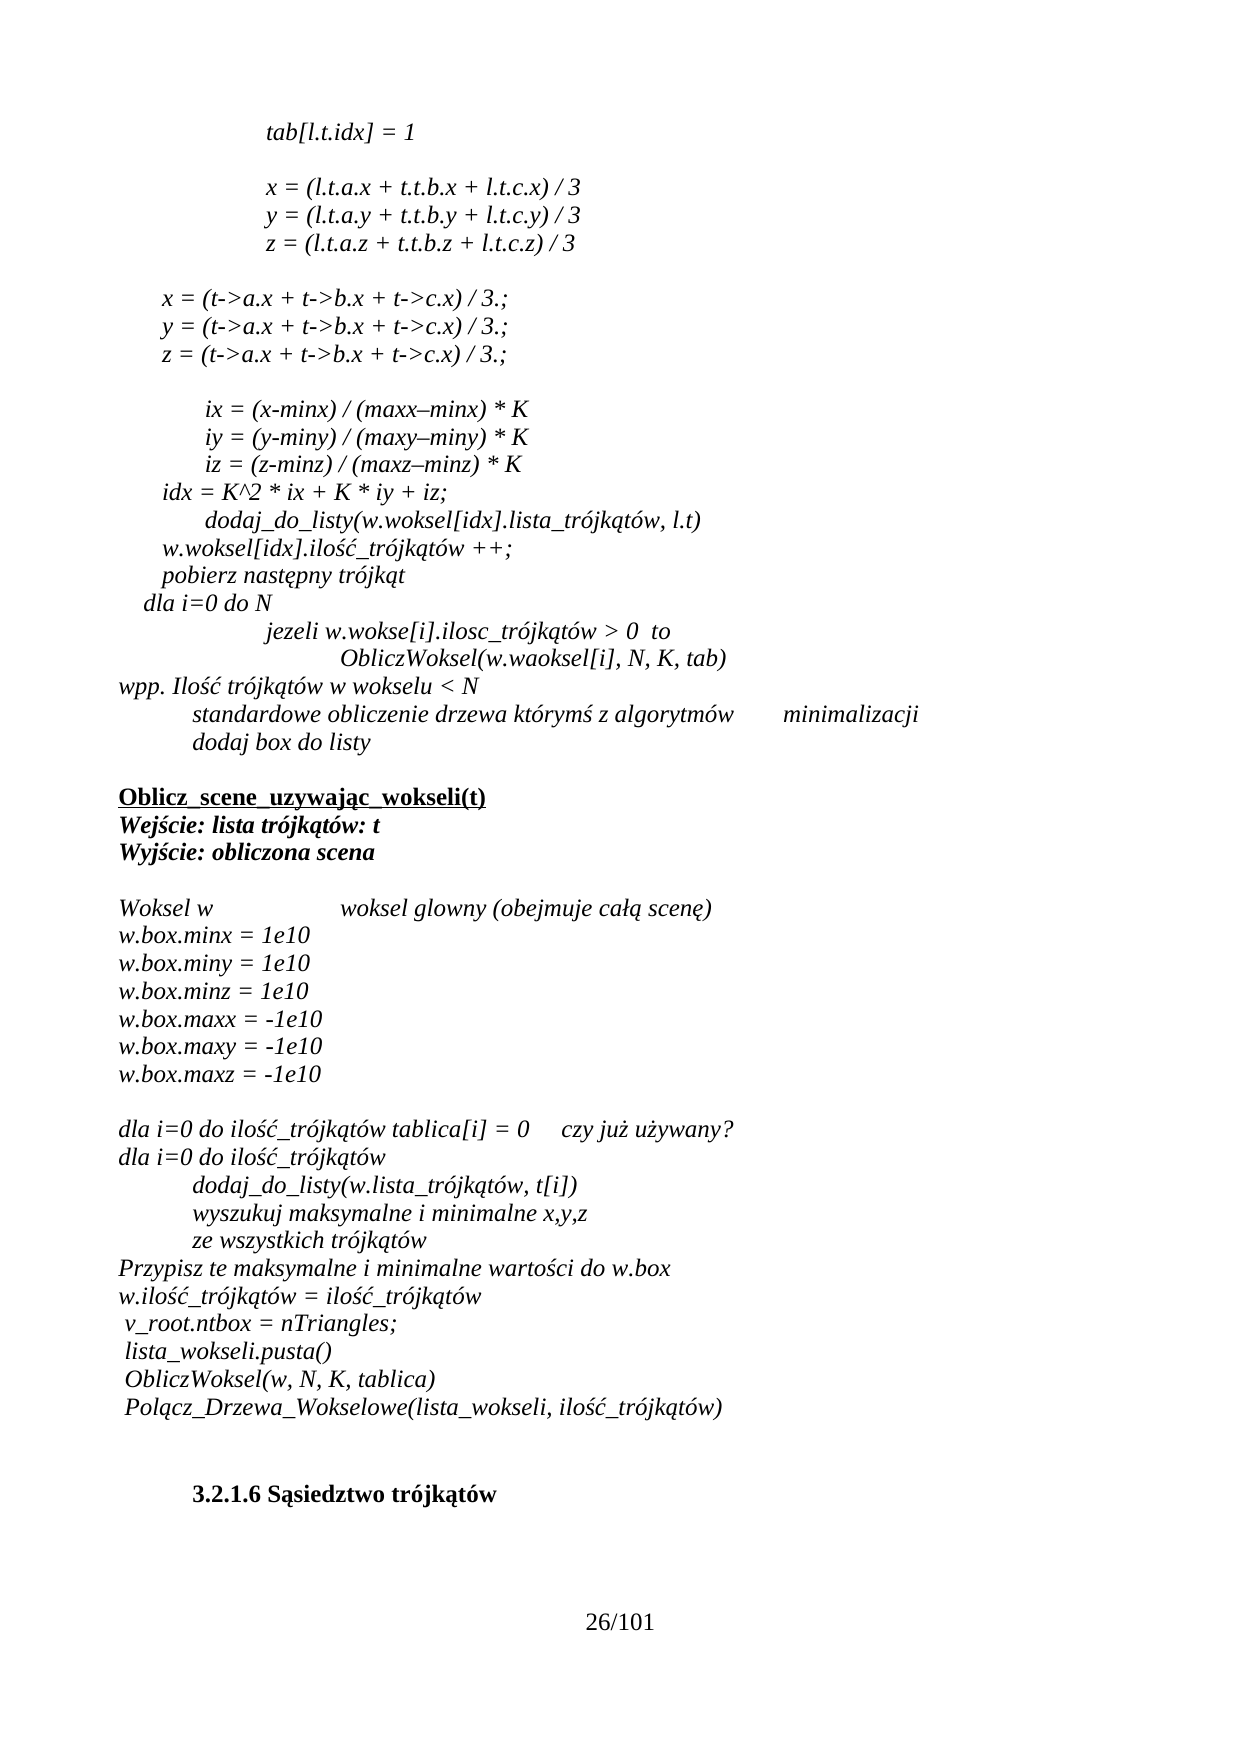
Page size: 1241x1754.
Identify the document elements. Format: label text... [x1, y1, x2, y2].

text w.box.miny = 1e10 [118, 949, 1122, 977]
text ze wszystkich trójkątów [118, 1226, 1122, 1254]
text ix = (x-minx) / (maxx–minx) * K [118, 395, 1122, 423]
text Przypisz te maksymalne i minimalne wartości do w.box [118, 1254, 1122, 1282]
text dodaj box do listy [118, 728, 1122, 755]
text w.ilość_trójkątów = ilość_trójkątów [118, 1282, 1122, 1309]
text dla i=0 do N [118, 589, 1122, 617]
text y = (l.t.a.y + t.t.b.y + l.t.c.y) / 3 [118, 201, 1122, 229]
text z = (l.t.a.z + t.t.b.z + l.t.c.z) / 3 [118, 229, 1122, 257]
text standardowe obliczenie drzewa którymś z algorytmów minimalizacji [118, 700, 1122, 728]
text y = (t->a.x + t->b.x + t->c.x) / 3.; [118, 312, 1122, 340]
text w.woksel[idx].ilość_trójkątów ++; [118, 534, 1122, 561]
text Wyjście: obliczona scena [118, 838, 1122, 866]
text wpp. Ilość trójkątów w wokselu < N [118, 672, 1122, 700]
text dodaj_do_listy(w.lista_trójkątów, t[i]) [118, 1171, 1122, 1199]
text lista_wokseli.pusta() [118, 1337, 1122, 1365]
text w.box.maxx = -1e10 [118, 1005, 1122, 1032]
text ObliczWoksel(w.waoksel[i], N, K, tab) [118, 644, 1122, 672]
text Wejście: lista trójkątów: t [118, 811, 1122, 838]
text w.box.minx = 1e10 [118, 922, 1122, 949]
text idx = K^2 * ix + K * iy + iz; [118, 478, 1122, 506]
text jezeli w.wokse[i].ilosc_trójkątów > 0 to [118, 617, 1122, 644]
text wyszukuj maksymalne i minimalne x,y,z [118, 1199, 1122, 1226]
text Woksel w woksel glowny (obejmuje całą scenę) [118, 894, 1122, 922]
text v_root.ntbox = nTriangles; [118, 1309, 1122, 1337]
text w.box.maxy = -1e10 [118, 1032, 1122, 1060]
text x = (t->a.x + t->b.x + t->c.x) / 3.; [118, 284, 1122, 312]
text w.box.minz = 1e10 [118, 977, 1122, 1005]
text iy = (y-miny) / (maxy–miny) * K [118, 423, 1122, 451]
text iz = (z-minz) / (maxz–minz) * K [118, 451, 1122, 478]
text 3.2.1.6 Sąsiedztwo trójkątów [118, 1479, 1122, 1508]
text pobierz następny trójkąt [118, 561, 1122, 589]
text z = (t->a.x + t->b.x + t->c.x) / 3.; [118, 340, 1122, 367]
text tab[l.t.idx] = 1 [118, 118, 1122, 146]
text Polącz_Drzewa_Wokselowe(lista_wokseli, ilość_trójkątów) [118, 1393, 1122, 1420]
text dla i=0 do ilość_trójkątów [118, 1143, 1122, 1171]
text x = (l.t.a.x + t.t.b.x + l.t.c.x) / 3 [118, 173, 1122, 201]
text dla i=0 do ilość_trójkątów tablica[i] = 0 czy już używany? [118, 1116, 1122, 1143]
text ObliczWoksel(w, N, K, tablica) [118, 1365, 1122, 1393]
text dodaj_do_listy(w.woksel[idx].lista_trójkątów, l.t) [118, 506, 1122, 534]
text w.box.maxz = -1e10 [118, 1060, 1122, 1088]
text Oblicz_scene_uzywając_wokseli(t) [118, 783, 1122, 811]
